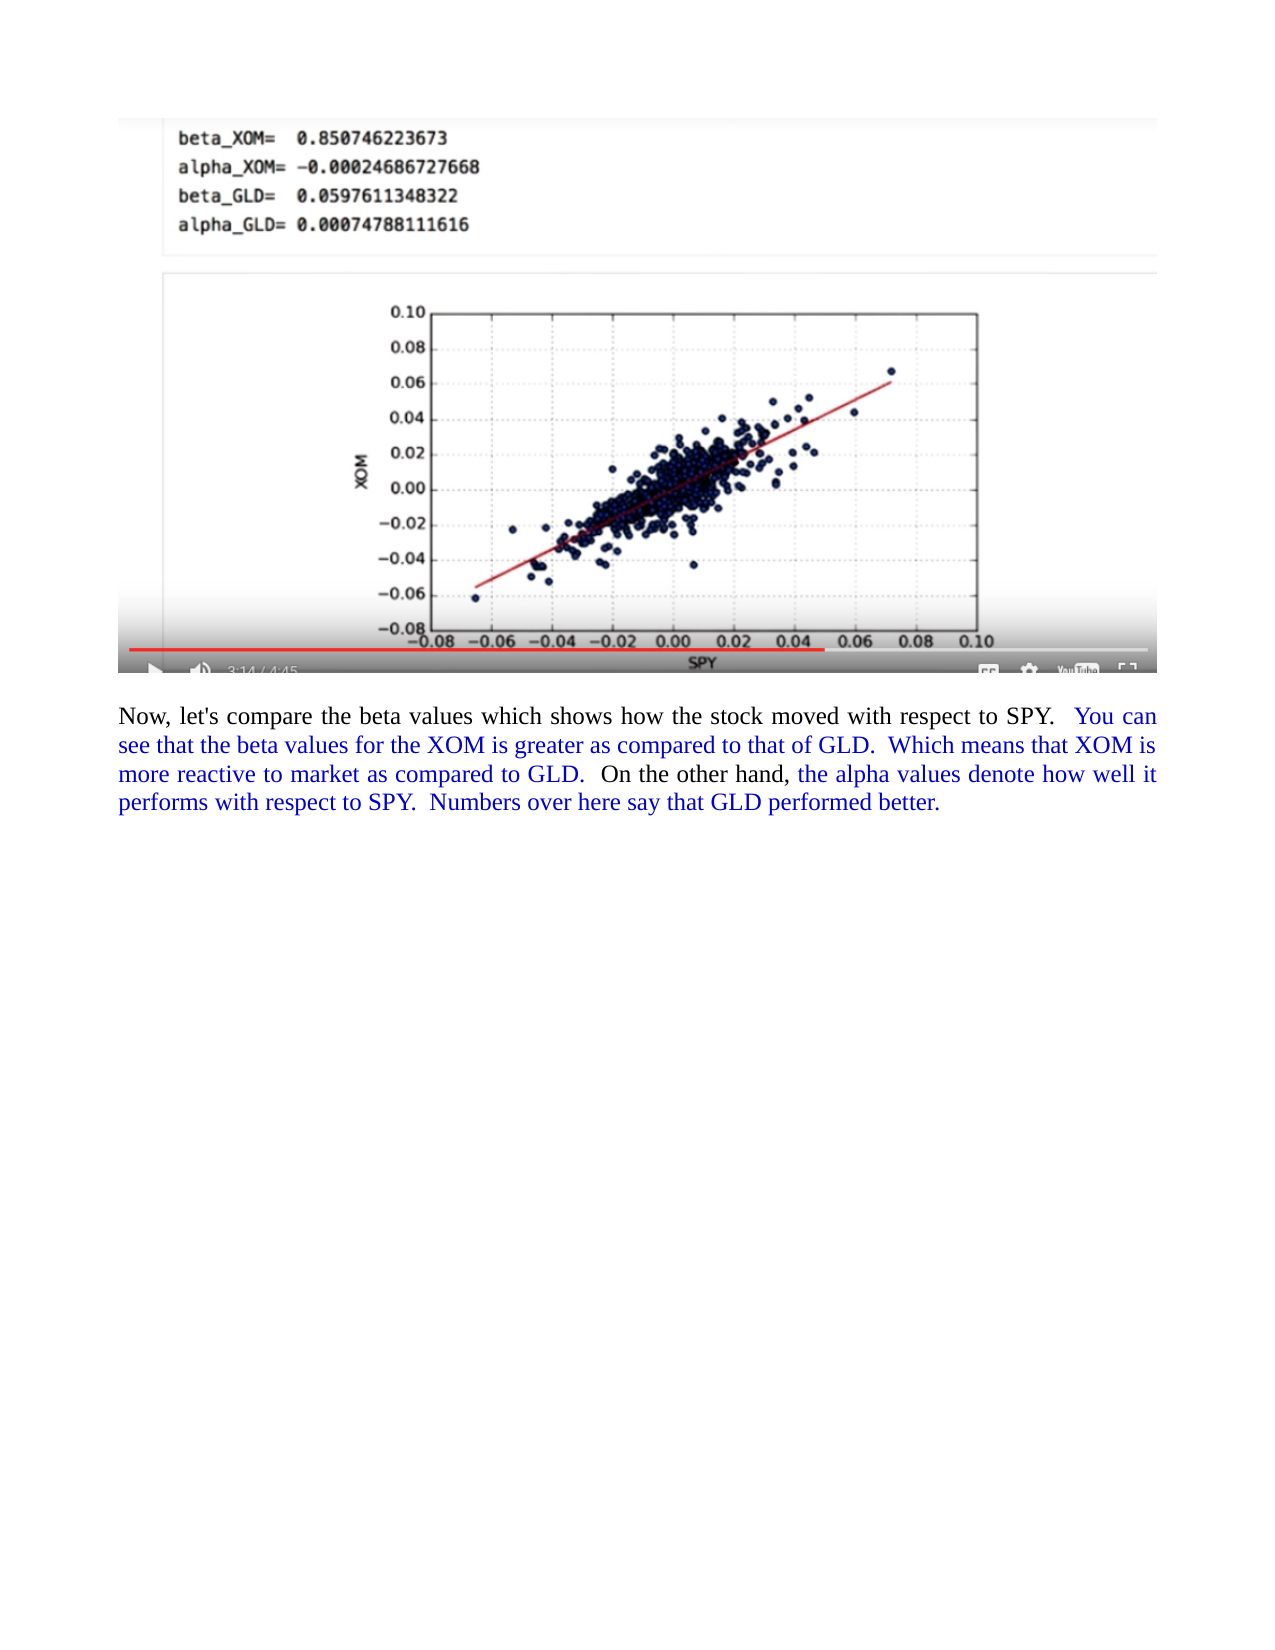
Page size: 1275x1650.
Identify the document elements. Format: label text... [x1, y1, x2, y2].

picture [118, 118, 1157, 673]
text Now, let's compare the beta values which shows how the stock moved with respect to SPY. You can see that the beta values for the XOM is greater as compared to that of GLD. Which means that XOM is more reactive to market as compared to GLD. On the other hand, the alpha values denote how well it performs with respect to SPY. Numbers over here say that GLD performed better. [118, 701, 1157, 816]
